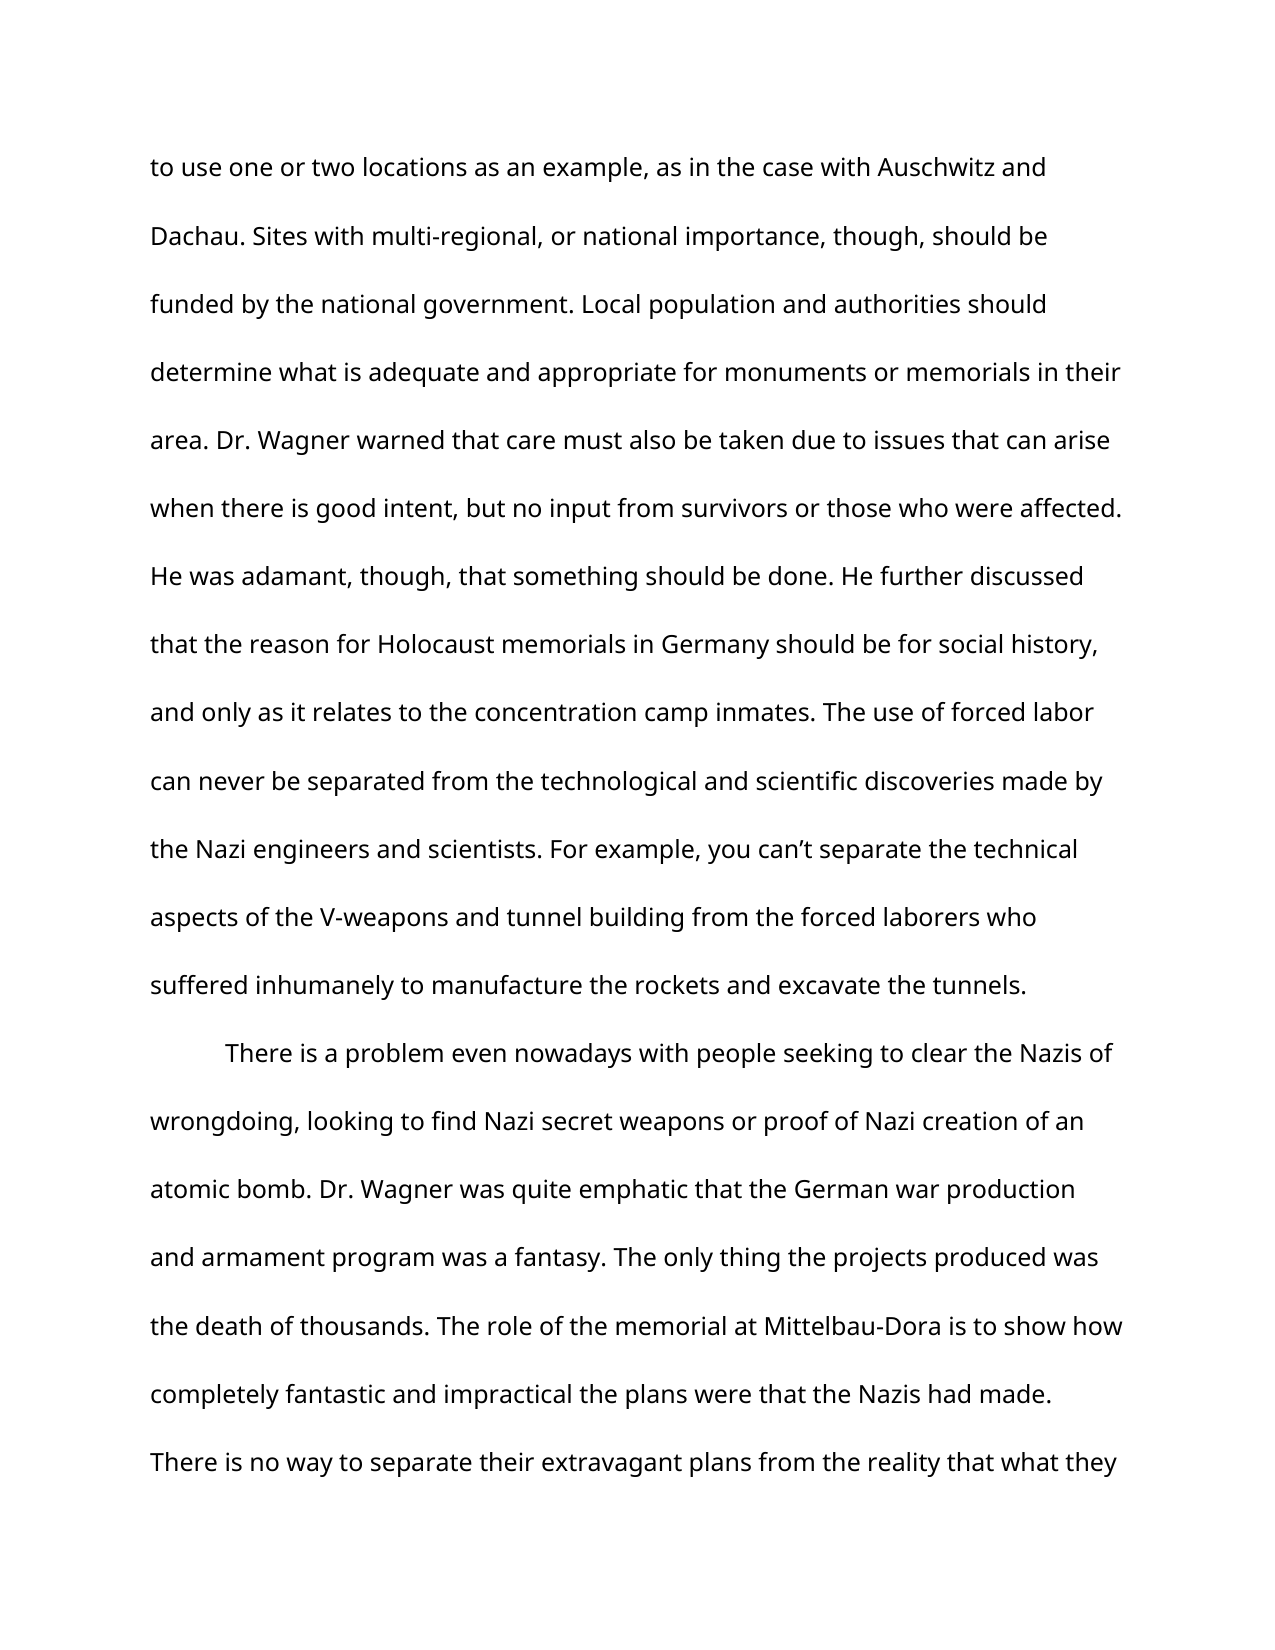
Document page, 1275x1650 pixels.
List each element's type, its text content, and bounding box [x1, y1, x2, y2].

text to use one or two locations as an example, as in the case with Auschwitz and Dachau. Sites with multi-regional, or national importance, though, should be funded by the national government. Local population and authorities should determine what is adequate and appropriate for monuments or memorials in their area. Dr. Wagner warned that care must also be taken due to issues that can arise when there is good intent, but no input from survivors or those who were affected. He was adamant, though, that something should be done. He further discussed that the reason for Holocaust memorials in Germany should be for social history, and only as it relates to the concentration camp inmates. The use of forced labor can never be separated from the technological and scientific discoveries made by the Nazi engineers and scientists. For example, you can’t separate the technical aspects of the V-weapons and tunnel building from the forced laborers who suffered inhumanely to manufacture the rockets and excavate the tunnels. [150, 150, 1125, 1002]
text There is a problem even nowadays with people seeking to clear the Nazis of wrongdoing, looking to find Nazi secret weapons or proof of Nazi creation of an atomic bomb. Dr. Wagner was quite emphatic that the German war production and armament program was a fantasy. The only thing the projects produced was the death of thousands. The role of the memorial at Mittelbau-Dora is to show how completely fantastic and impractical the plans were that the Nazis had made. There is no way to separate their extravagant plans from the reality that what they [150, 1036, 1125, 1478]
